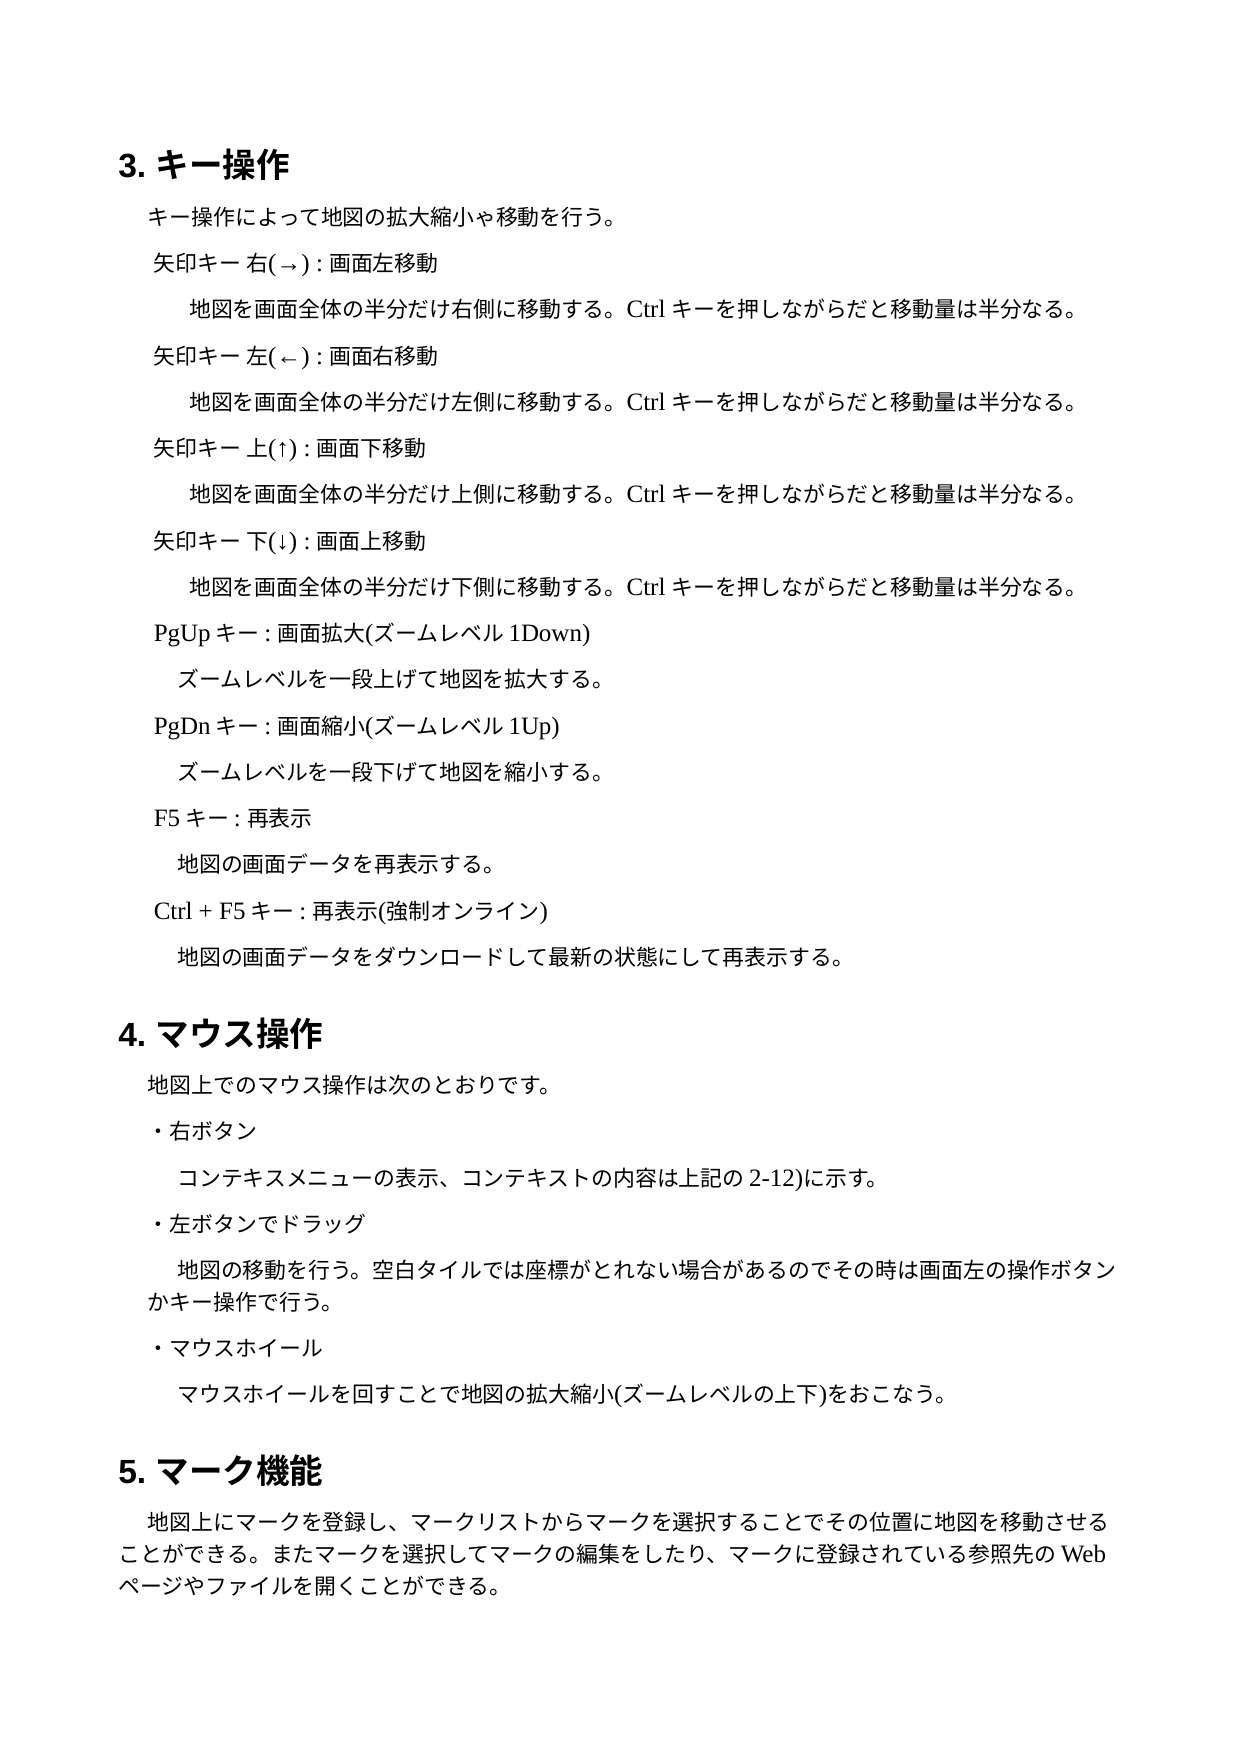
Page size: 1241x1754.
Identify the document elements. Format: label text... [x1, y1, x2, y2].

text ズームレベルを一段上げて地図を拡大する。 [148, 662, 1122, 694]
text コンテキスメニューの表示、コンテキストの内容は上記の2-12)に示す。 [148, 1161, 1122, 1192]
text ズームレベルを一段下げて地図を縮小する。 [148, 755, 1122, 787]
text 地図の画面データを再表示する。 [148, 847, 1122, 879]
subtitle 3. キー操作 [118, 139, 1122, 187]
text F5キー : 再表示 [118, 801, 1122, 833]
text 地図を画面全体の半分だけ右側に移動する。Ctrl キーを押しながらだと移動量は半分なる。 [153, 292, 1122, 324]
text PgUpキー : 画面拡大(ズームレベル1Down) [118, 616, 1122, 648]
text ・左ボタンでドラッグ [118, 1207, 1122, 1238]
text 地図を画面全体の半分だけ下側に移動する。Ctrl キーを押しながらだと移動量は半分なる。 [153, 570, 1122, 602]
text ・右ボタン [118, 1114, 1122, 1146]
text 地図を画面全体の半分だけ上側に移動する。Ctrl キーを押しながらだと移動量は半分なる。 [153, 477, 1122, 509]
text 矢印キー 右(→) : 画面左移動 [118, 246, 1122, 278]
text 地図の画面データをダウンロードして最新の状態にして再表示する。 [148, 940, 1122, 972]
text マウスホイールを回すことで地図の拡大縮小(ズームレベルの上下)をおこなう。 [148, 1377, 1122, 1409]
text 矢印キー 下(↓) : 画面上移動 [118, 524, 1122, 555]
text 地図上にマークを登録し、マークリストからマークを選択することでその位置に地図を移動させることができる。またマークを選択してマークの編集をしたり、マークに登録されている参照先のWebページやファイルを開くことができる。 [118, 1505, 1122, 1600]
text 矢印キー 上(↑) : 画面下移動 [118, 431, 1122, 463]
text キー操作によって地図の拡大縮小ゃ移動を行う。 [118, 200, 1122, 232]
text 地図を画面全体の半分だけ左側に移動する。Ctrl キーを押しながらだと移動量は半分なる。 [153, 385, 1122, 417]
text ・マウスホイール [118, 1331, 1122, 1363]
text PgDnキー : 画面縮小(ズームレベル1Up) [118, 709, 1122, 740]
text 矢印キー 左(←) : 画面右移動 [118, 339, 1122, 370]
text 地図の移動を行う。空白タイルでは座標がとれない場合があるのでその時は画面左の操作ボタンかキー操作で行う。 [148, 1253, 1122, 1316]
text Ctrl + F5キー : 再表示(強制オンライン) [118, 894, 1122, 925]
subtitle 5. マーク機能 [118, 1444, 1122, 1493]
subtitle 4. マウス操作 [118, 1007, 1122, 1056]
text 地図上でのマウス操作は次のとおりです。 [118, 1068, 1122, 1100]
